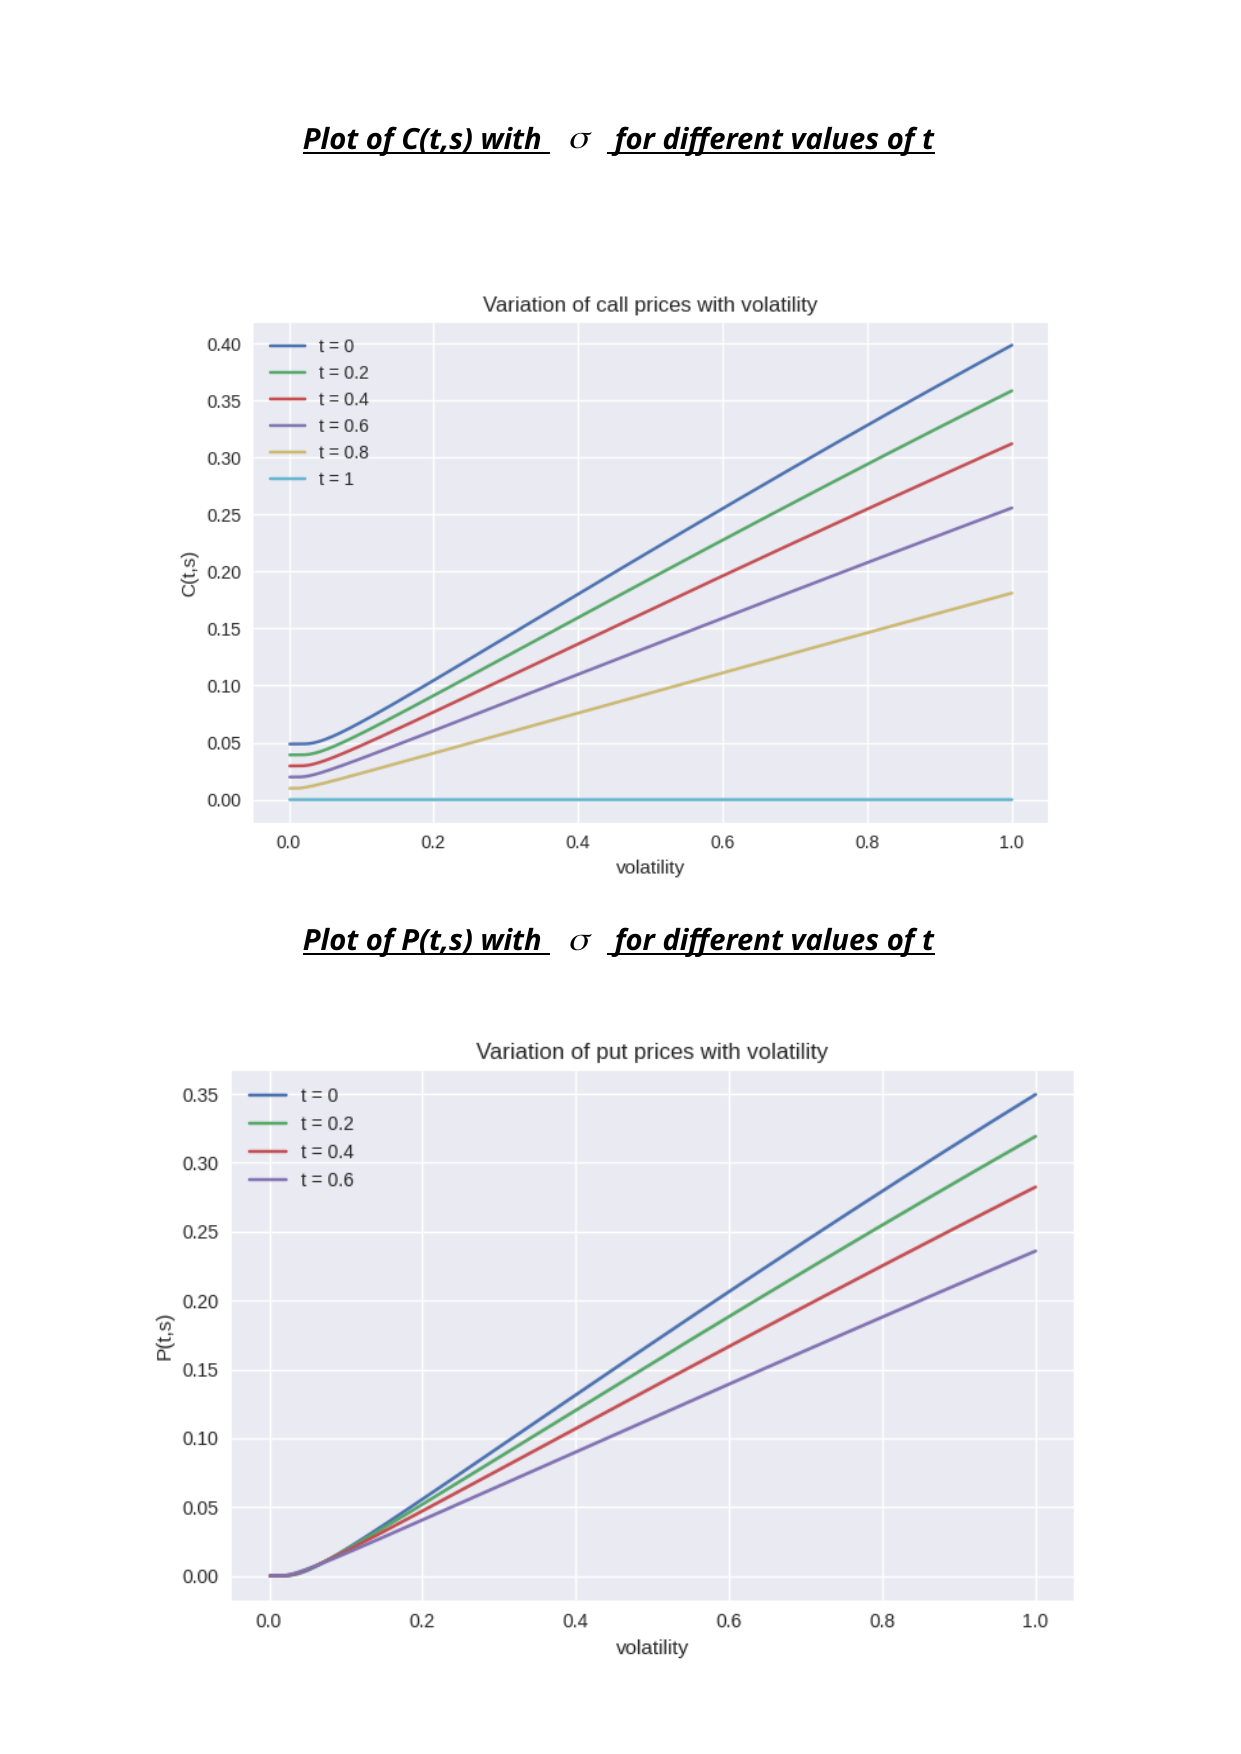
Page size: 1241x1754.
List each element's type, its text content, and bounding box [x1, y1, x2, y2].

picture [168, 289, 1066, 880]
picture [141, 1035, 1093, 1661]
text Plot of C(t,s) with for different values of t [118, 118, 1122, 158]
text Plot of P(t,s) with for different values of t [118, 919, 1122, 959]
